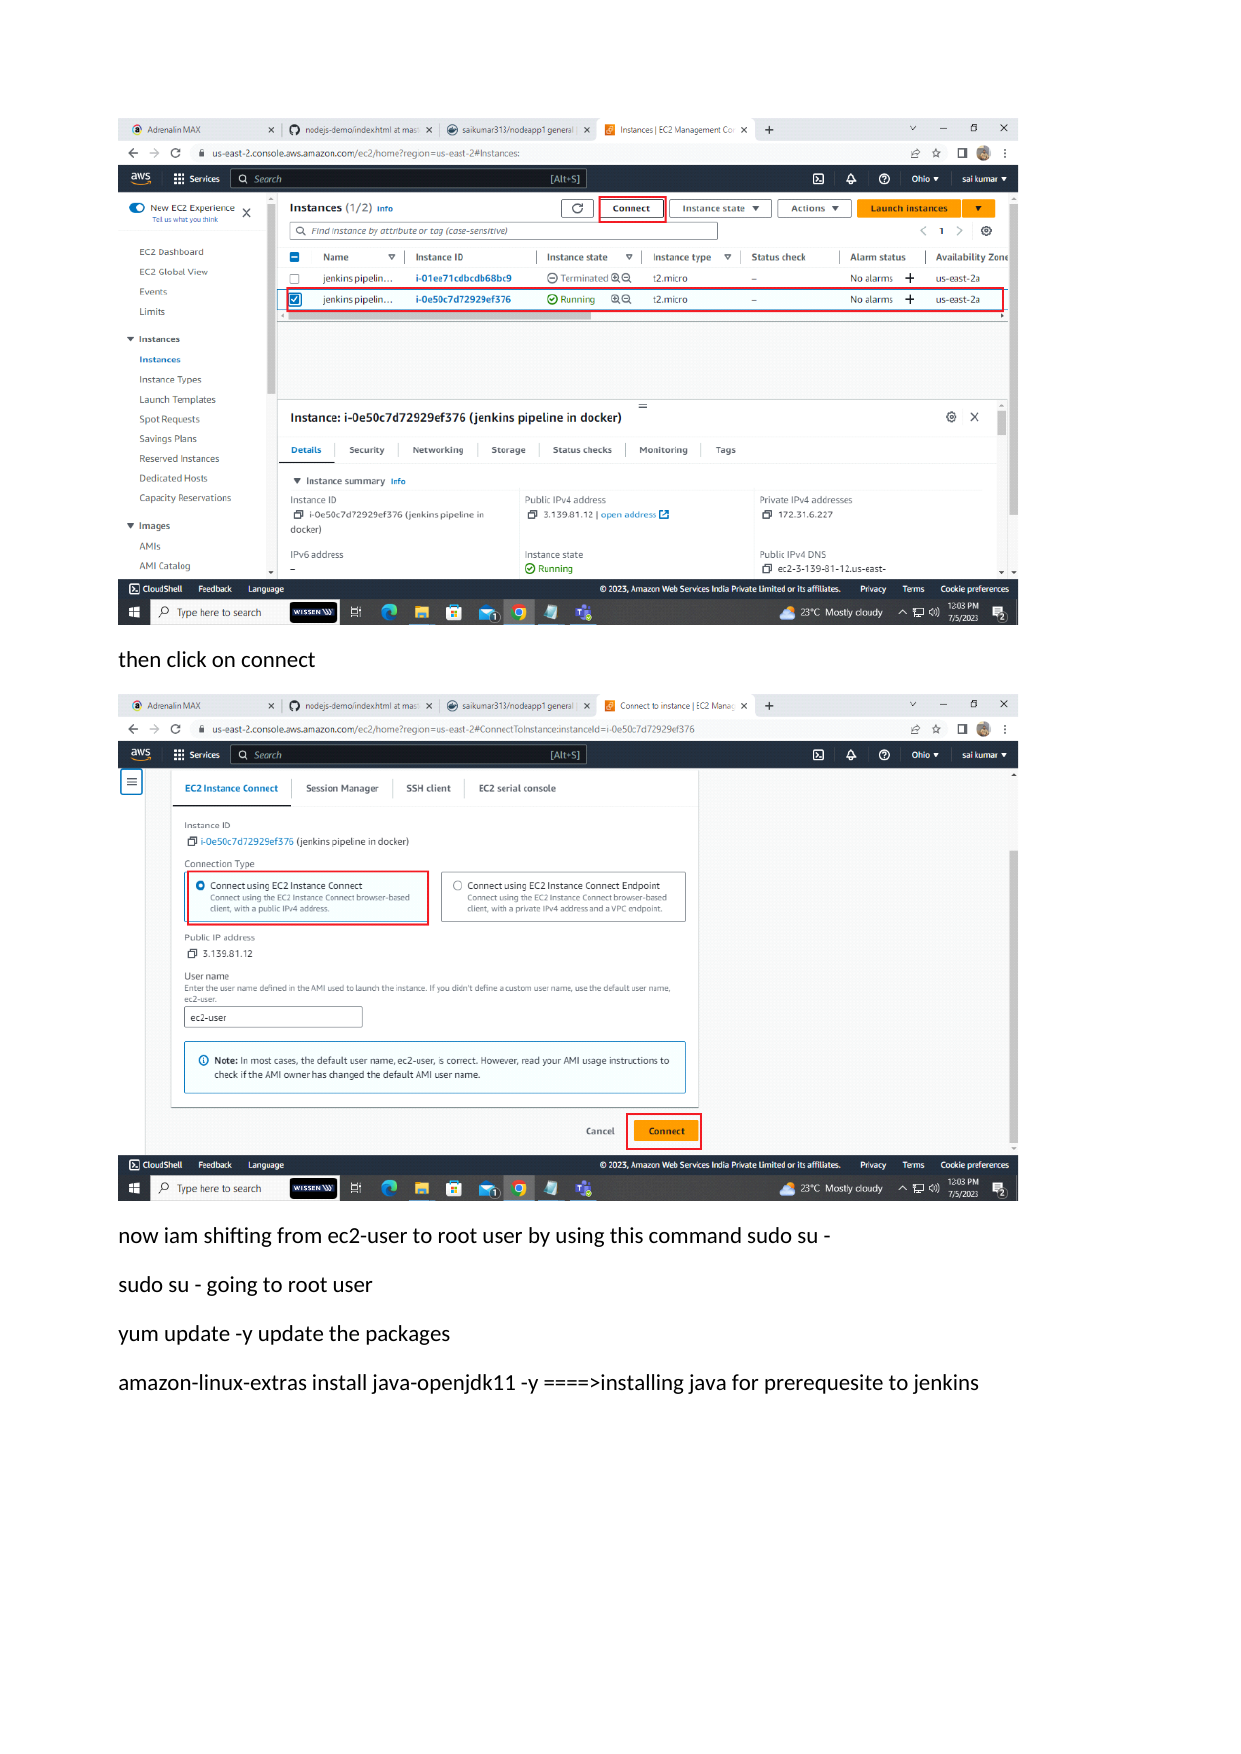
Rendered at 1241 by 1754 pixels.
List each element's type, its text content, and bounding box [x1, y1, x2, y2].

text now iam shifting from ec2-user to root user by using this command sudo su - [118, 1221, 1122, 1249]
text sudo su - going to root user [118, 1270, 1122, 1298]
text then click on connect [118, 645, 1122, 673]
text amazon-linux-extras install java-openjdk11 -y ====>installing java for prerequesite to jenkins [118, 1368, 1122, 1396]
text yum update -y update the packages [118, 1319, 1122, 1347]
